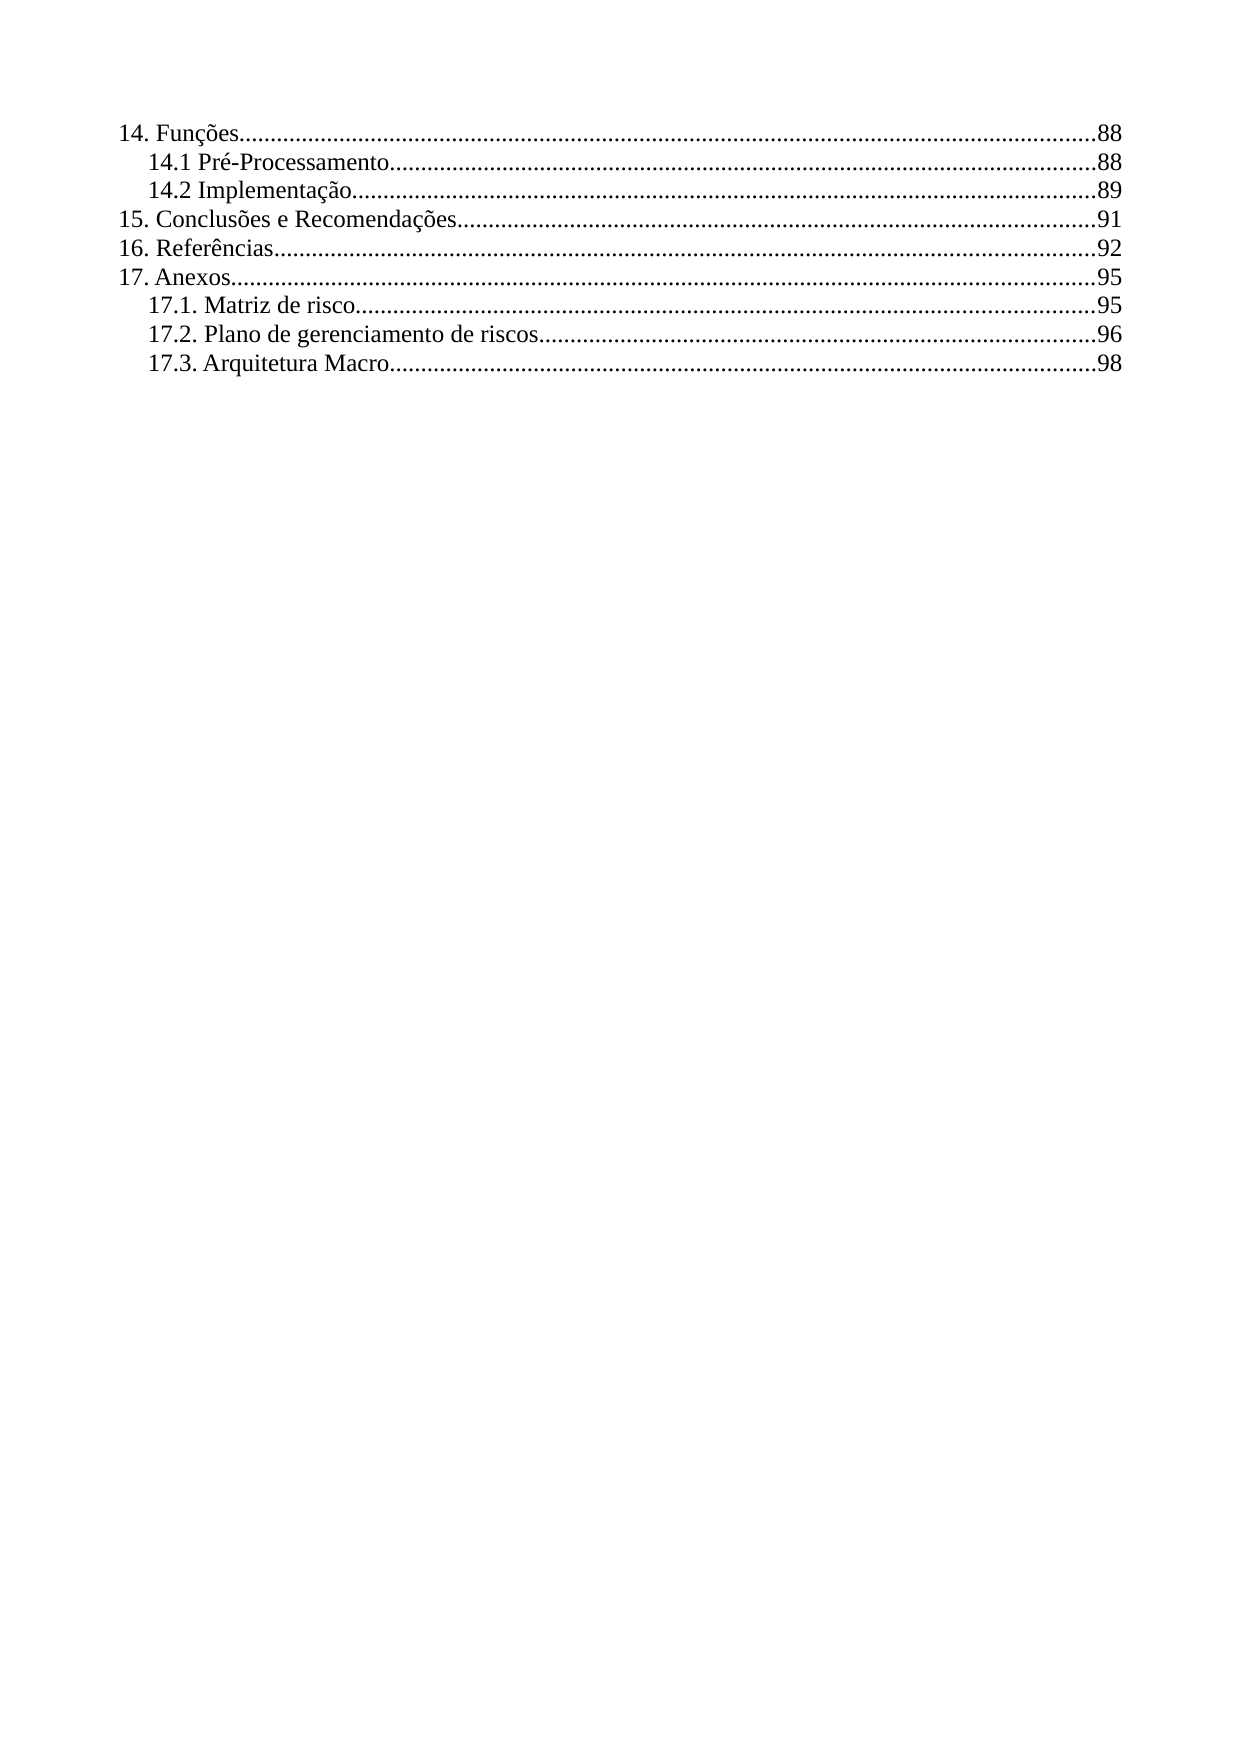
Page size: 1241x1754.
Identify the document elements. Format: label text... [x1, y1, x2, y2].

text 15. Conclusões e Recomendações 91 [118, 204, 1122, 233]
text 17.2. Plano de gerenciamento de riscos 96 [148, 319, 1122, 348]
text 17. Anexos 95 [118, 262, 1122, 291]
text 14. Funções 88 [118, 118, 1122, 147]
text 14.2 Implementação 89 [148, 176, 1122, 204]
text 14.1 Pré-Processamento 88 [148, 147, 1122, 176]
text 17.1. Matriz de risco 95 [148, 291, 1122, 319]
text 16. Referências 92 [118, 233, 1122, 262]
text 17.3. Arquitetura Macro 98 [148, 348, 1122, 377]
